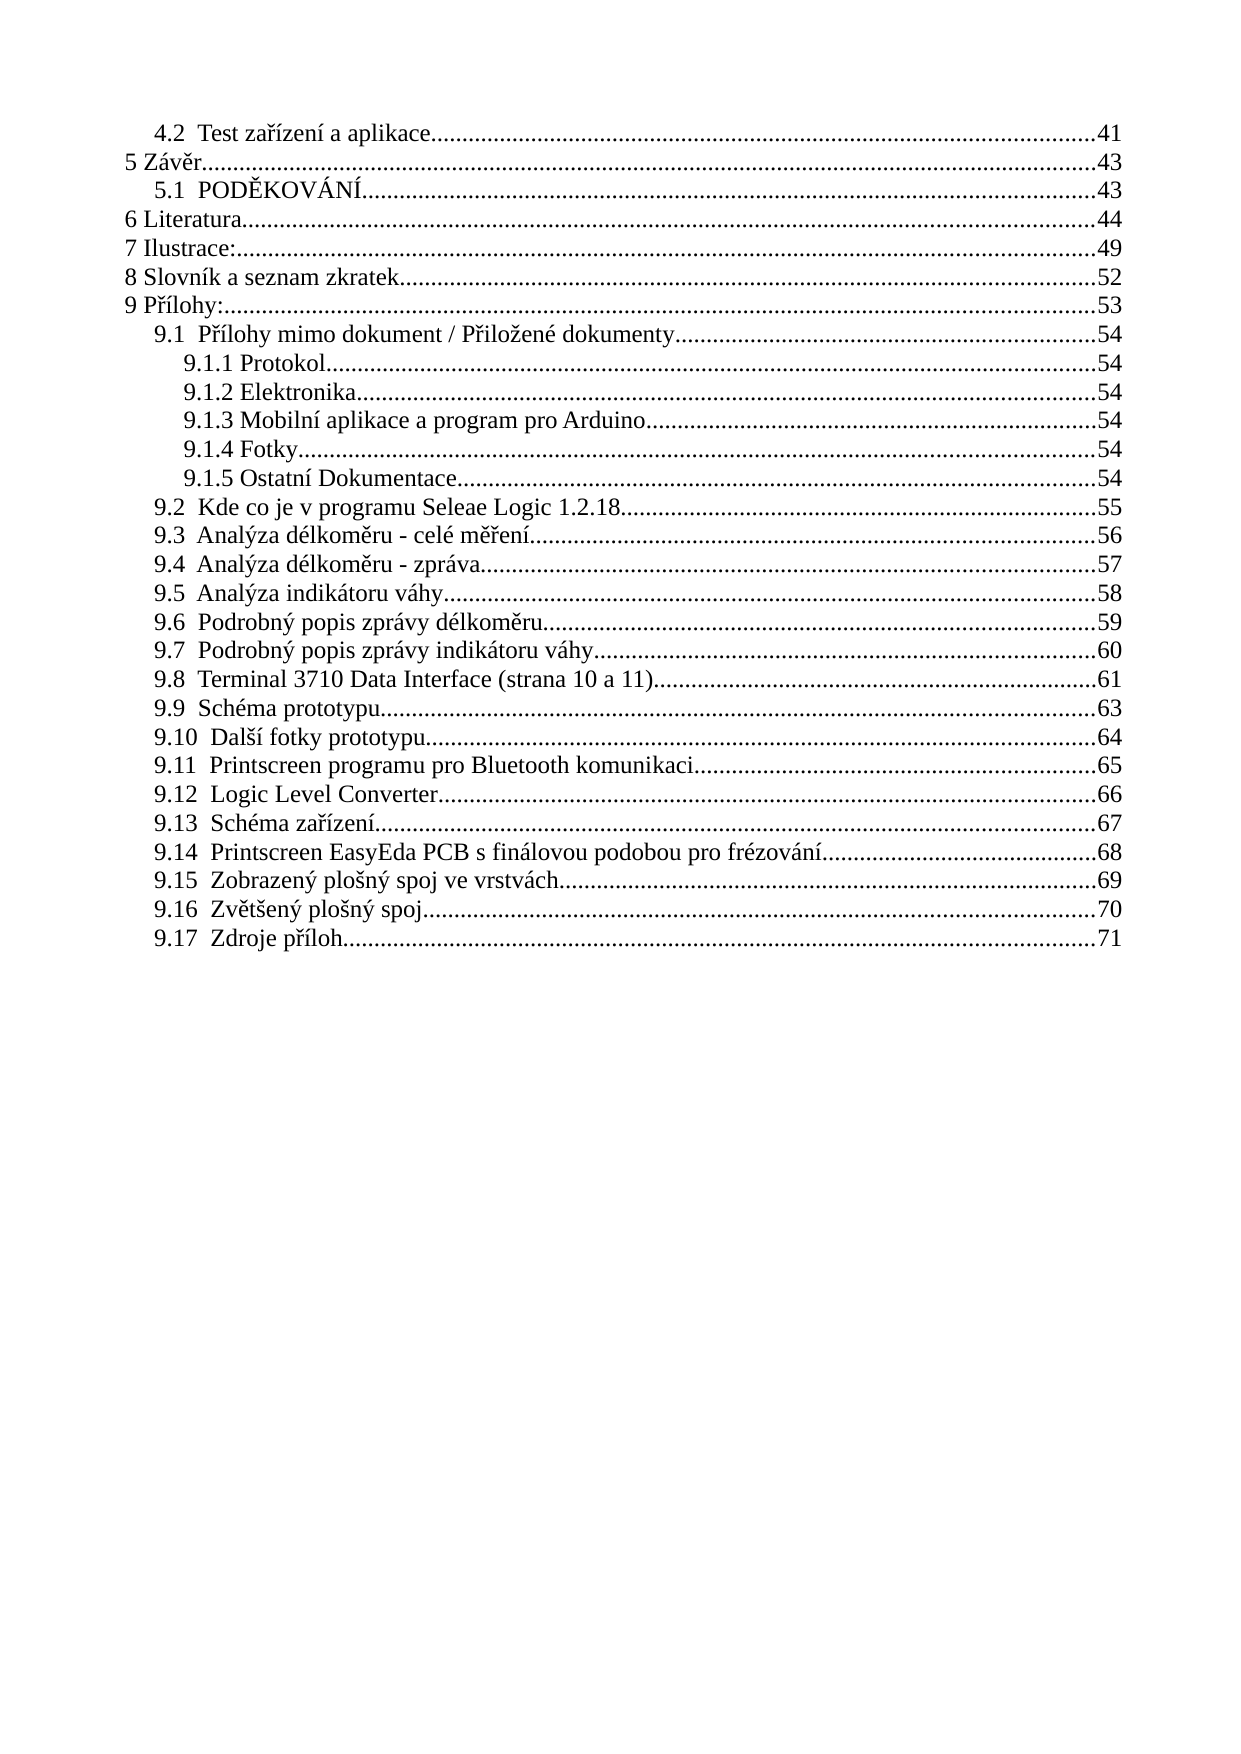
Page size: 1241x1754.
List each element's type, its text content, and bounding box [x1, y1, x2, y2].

text 9 Přílohy: 53 [118, 291, 1122, 319]
text 8 Slovník a seznam zkratek 52 [118, 262, 1122, 291]
text 9.5 Analýza indikátoru váhy 58 [148, 578, 1122, 607]
text 5.1 PODĚKOVÁNÍ 43 [148, 176, 1122, 204]
text 9.1.3 Mobilní aplikace a program pro Arduino 54 [177, 406, 1122, 434]
text 9.11 Printscreen programu pro Bluetooth komunikaci 65 [148, 751, 1122, 779]
text 5 Závěr 43 [118, 147, 1122, 176]
text 9.4 Analýza délkoměru - zpráva 57 [148, 549, 1122, 578]
text 9.1 Přílohy mimo dokument / Přiložené dokumenty 54 [148, 319, 1122, 348]
text 7 Ilustrace: 49 [118, 233, 1122, 262]
text 9.2 Kde co je v programu Seleae Logic 1.2.18 55 [148, 492, 1122, 521]
text 9.13 Schéma zařízení 67 [148, 808, 1122, 837]
text 9.16 Zvětšený plošný spoj 70 [148, 894, 1122, 923]
text 9.17 Zdroje příloh 71 [148, 923, 1122, 952]
text 9.1.2 Elektronika 54 [177, 377, 1122, 406]
text 9.10 Další fotky prototypu 64 [148, 722, 1122, 751]
text 9.7 Podrobný popis zprávy indikátoru váhy 60 [148, 636, 1122, 664]
text 4.2 Test zařízení a aplikace 41 [148, 118, 1122, 147]
text 9.1.1 Protokol 54 [177, 348, 1122, 377]
text 9.14 Printscreen EasyEda PCB s finálovou podobou pro frézování 68 [148, 837, 1122, 866]
text 9.1.4 Fotky 54 [177, 434, 1122, 463]
text 9.8 Terminal 3710 Data Interface (strana 10 a 11) 61 [148, 664, 1122, 693]
text 9.3 Analýza délkoměru - celé měření 56 [148, 521, 1122, 549]
text 9.12 Logic Level Converter 66 [148, 779, 1122, 808]
text 9.15 Zobrazený plošný spoj ve vrstvách 69 [148, 866, 1122, 894]
text 9.9 Schéma prototypu 63 [148, 693, 1122, 722]
text 6 Literatura 44 [118, 204, 1122, 233]
text 9.1.5 Ostatní Dokumentace 54 [177, 463, 1122, 492]
text 9.6 Podrobný popis zprávy délkoměru 59 [148, 607, 1122, 636]
